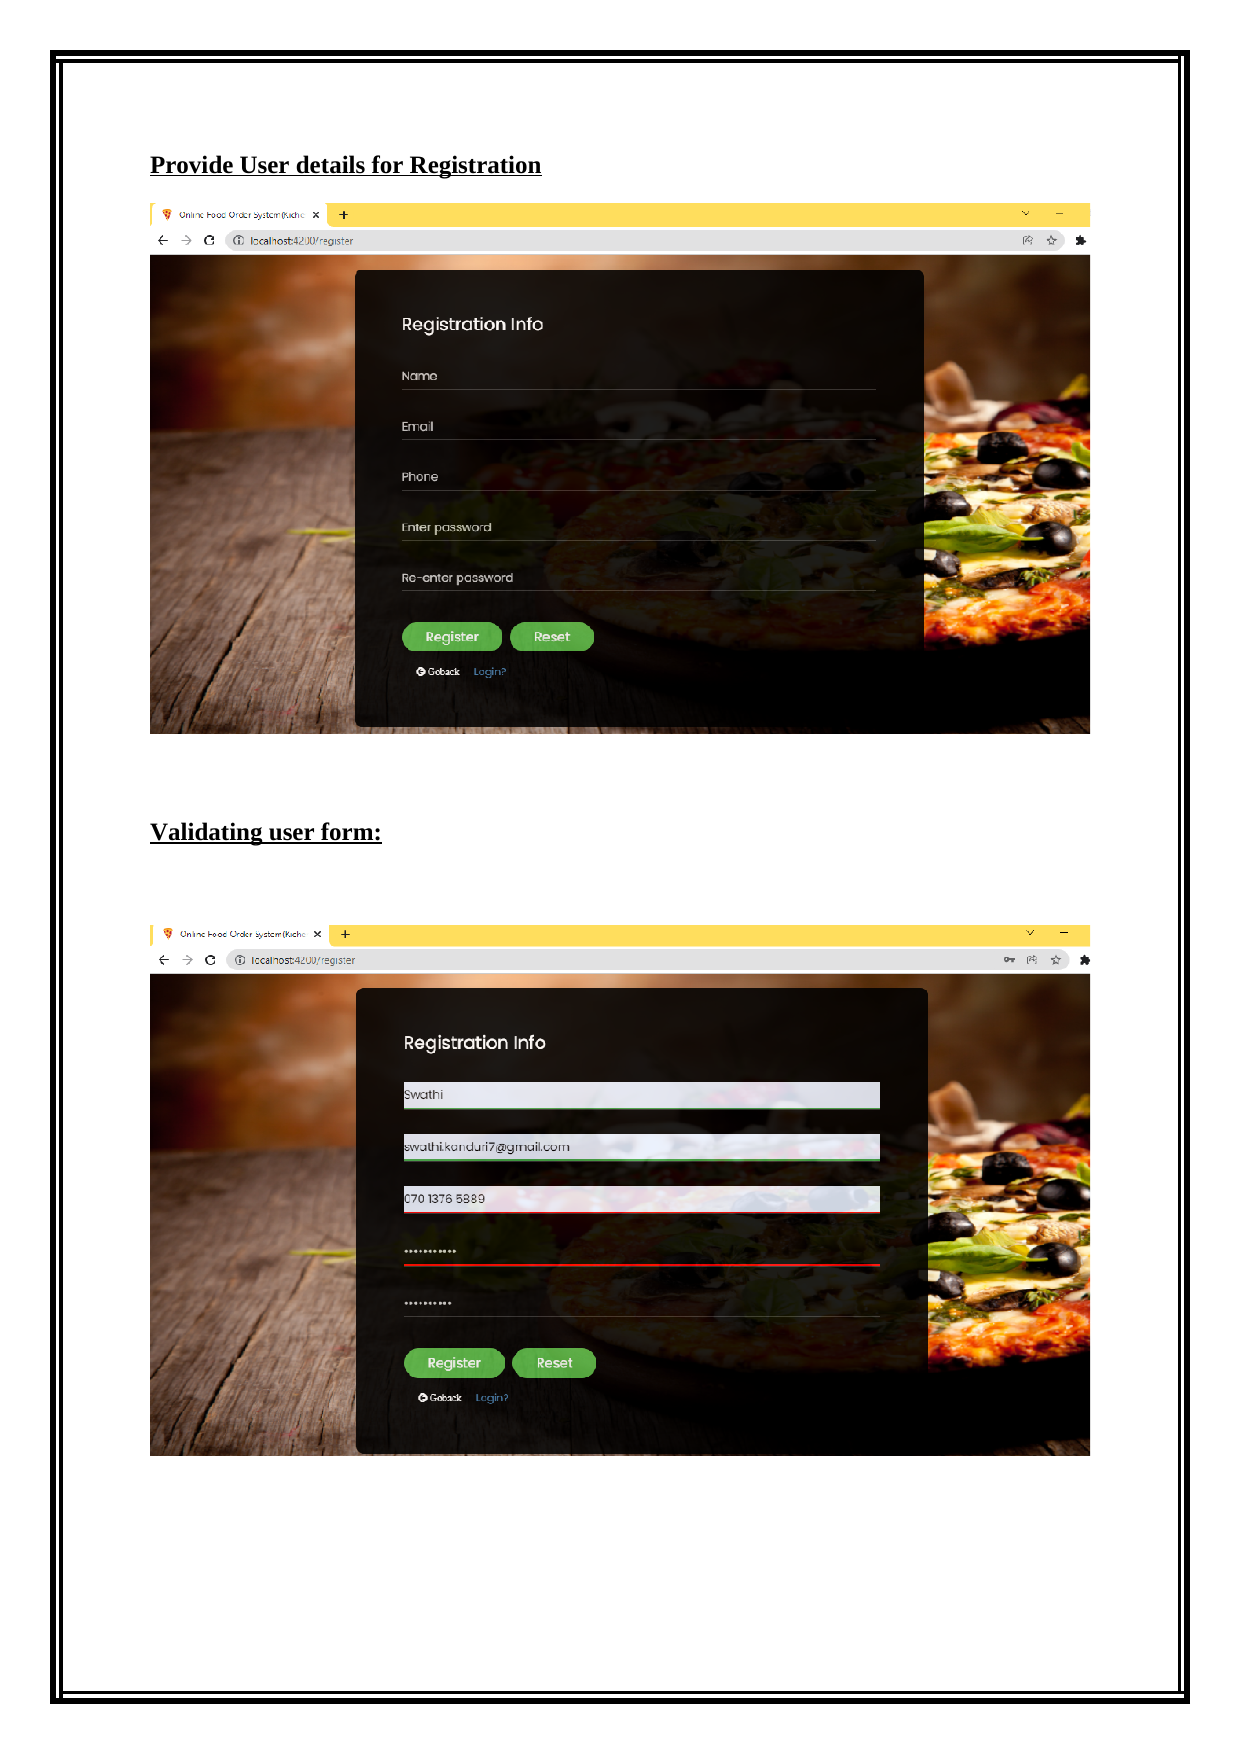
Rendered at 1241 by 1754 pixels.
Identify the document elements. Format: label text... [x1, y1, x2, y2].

picture [150, 925, 1091, 1456]
text Validating user form: [150, 817, 1090, 846]
text Provide User details for Registration [150, 150, 1090, 179]
picture [150, 203, 1091, 734]
